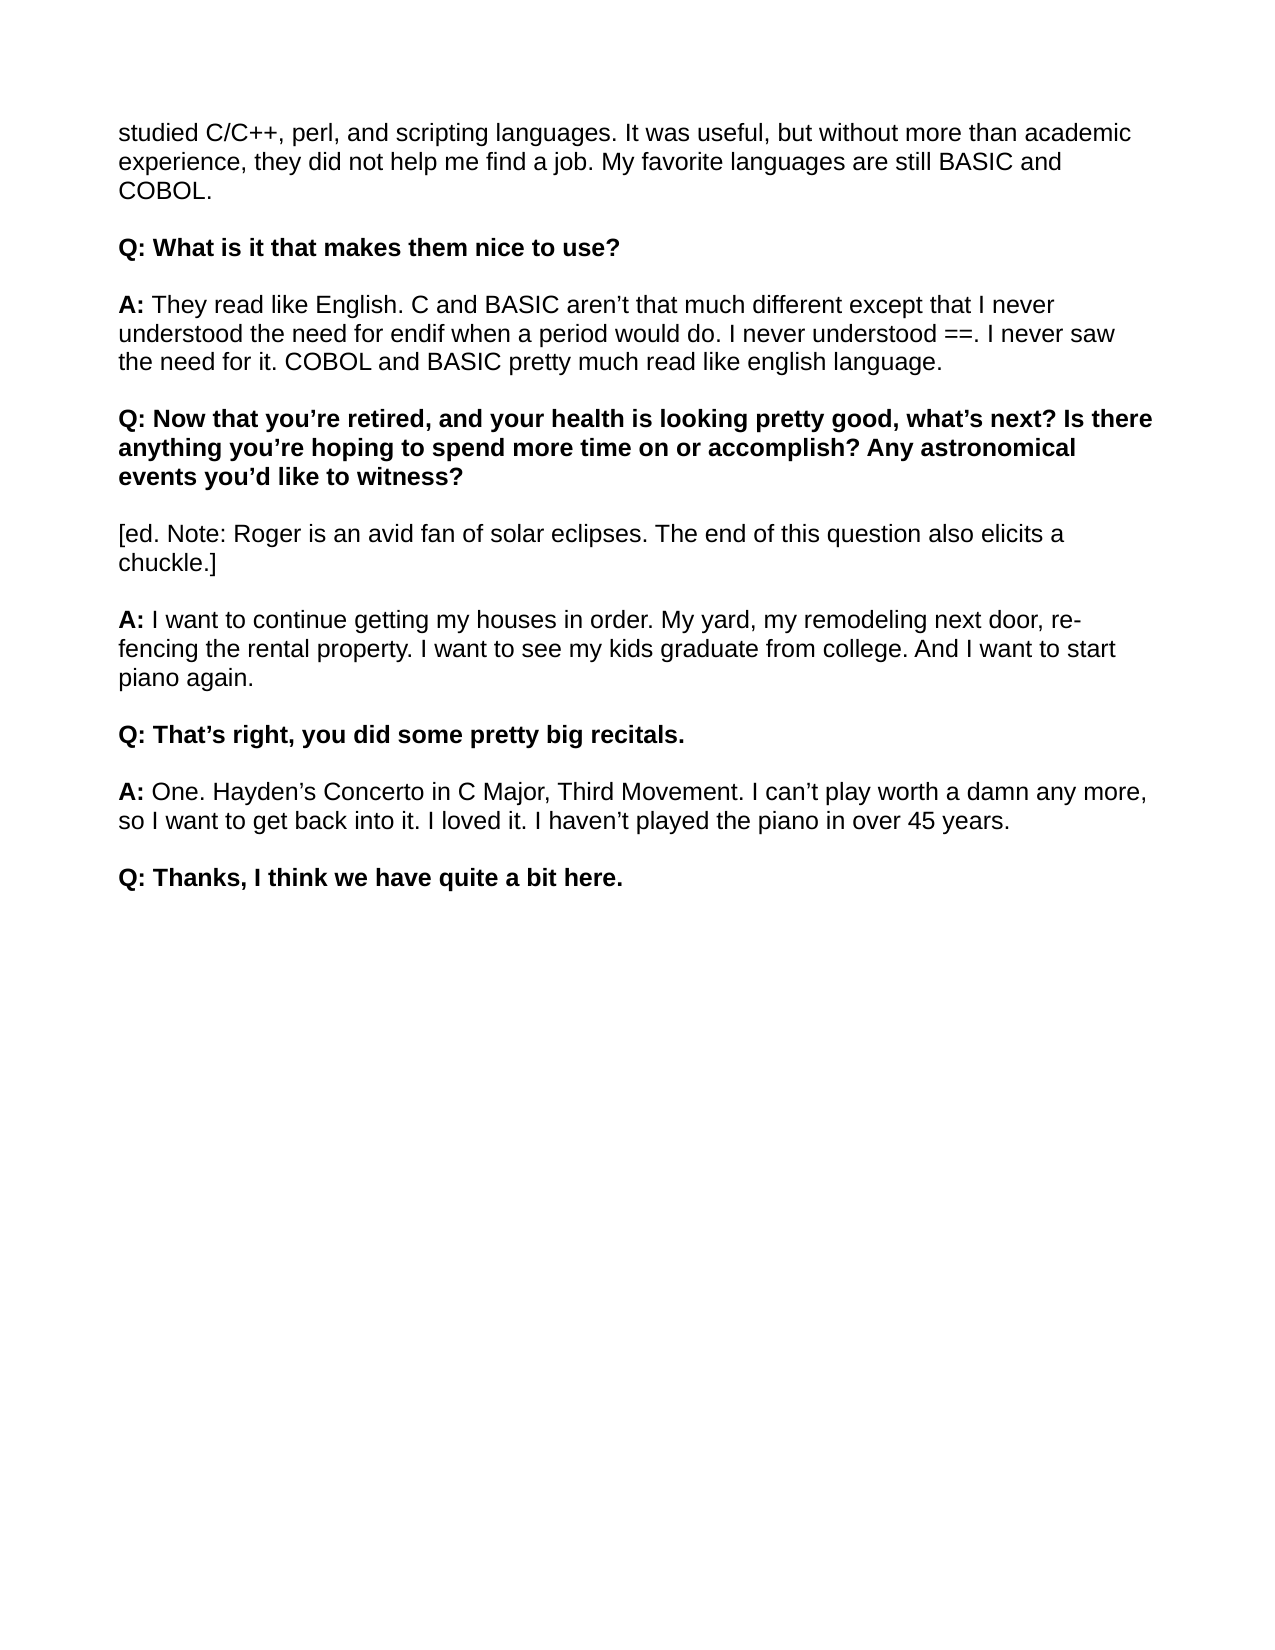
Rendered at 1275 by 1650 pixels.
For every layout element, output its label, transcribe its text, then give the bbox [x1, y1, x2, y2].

text Q: Now that you’re retired, and your health is looking pretty good, what’s next? Is there anything you’re hoping to spend more time on or accomplish? Any astronomical events you’d like to witness? [ed. Note: Roger is an avid fan of solar eclipses. The end of this question also elicits a chuckle.] [118, 404, 1157, 577]
text A: One. Hayden’s Concerto in C Major, Third Movement. I can’t play worth a damn any more, so I want to get back into it. I loved it. I haven’t played the piano in over 45 years. [118, 777, 1157, 834]
text Q: Thanks, I think we have quite a bit here. [118, 863, 1157, 891]
text studied C/C++, perl, and scripting languages. It was useful, but without more than academic experience, they did not help me find a job. My favorite languages are still BASIC and COBOL. [118, 118, 1157, 204]
text A: I want to continue getting my houses in order. My yard, my remodeling next door, re-fencing the rental property. I want to see my kids graduate from college. And I want to start piano again. [118, 605, 1157, 691]
text Q: That’s right, you did some pretty big recitals. [118, 720, 1157, 748]
text Q: What is it that makes them nice to use? [118, 233, 1157, 261]
text A: They read like English. C and BASIC aren’t that much different except that I never understood the need for endif when a period would do. I never understood ==. I never saw the need for it. COBOL and BASIC pretty much read like english language. [118, 290, 1157, 376]
